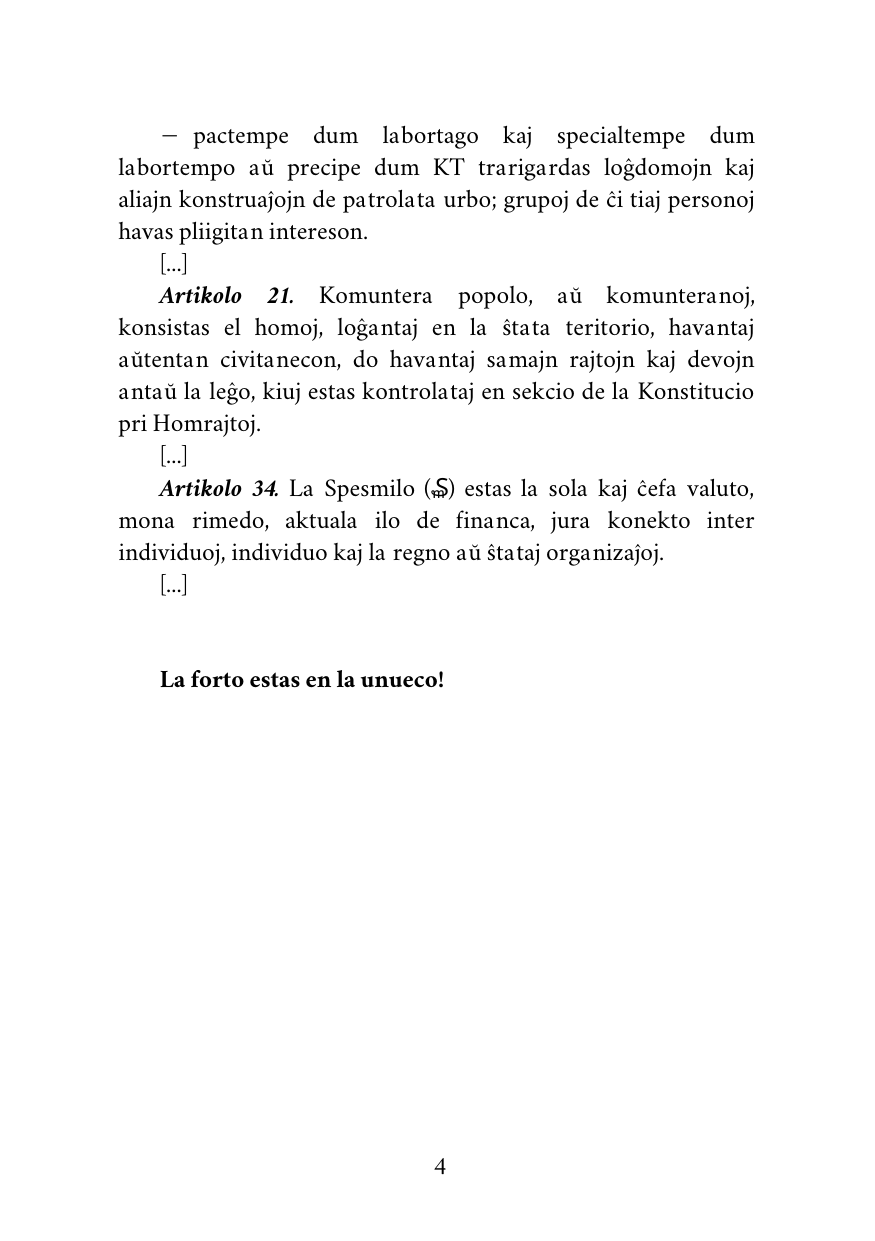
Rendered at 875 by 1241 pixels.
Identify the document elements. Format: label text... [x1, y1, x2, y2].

list pactempe dum labortago kaj specialtempe dum labortempo aŭ precipe dum KT trarigardas loĝdomojn kaj aliajn konstruaĵojn de patrolata urbo; grupoj de ĉi tiaj personoj havas pliigitan intereson. [118, 118, 756, 246]
text [...] [118, 567, 756, 599]
text La forto estas en la unueco! [118, 663, 756, 695]
text Artikolo 21. Komuntera popolo, aŭ komunteranoj, konsistas el homoj, loĝantaj en la ŝtata teritorio, havantaj aŭtentan civitanecon, do havantaj samajn rajtojn kaj devojn antaŭ la leĝo, kiuj estas kontrolataj en sekcio de la Konstitucio pri Homrajtoj. [118, 278, 756, 439]
text [...] [118, 246, 756, 278]
text [...] [118, 439, 756, 471]
text Artikolo 34. La Spesmilo (₷) estas la sola kaj ĉefa valuto, mona rimedo, aktuala ilo de financa, jura konekto inter individuoj, individuo kaj la regno aŭ ŝtataj organizaĵoj. [118, 471, 756, 567]
